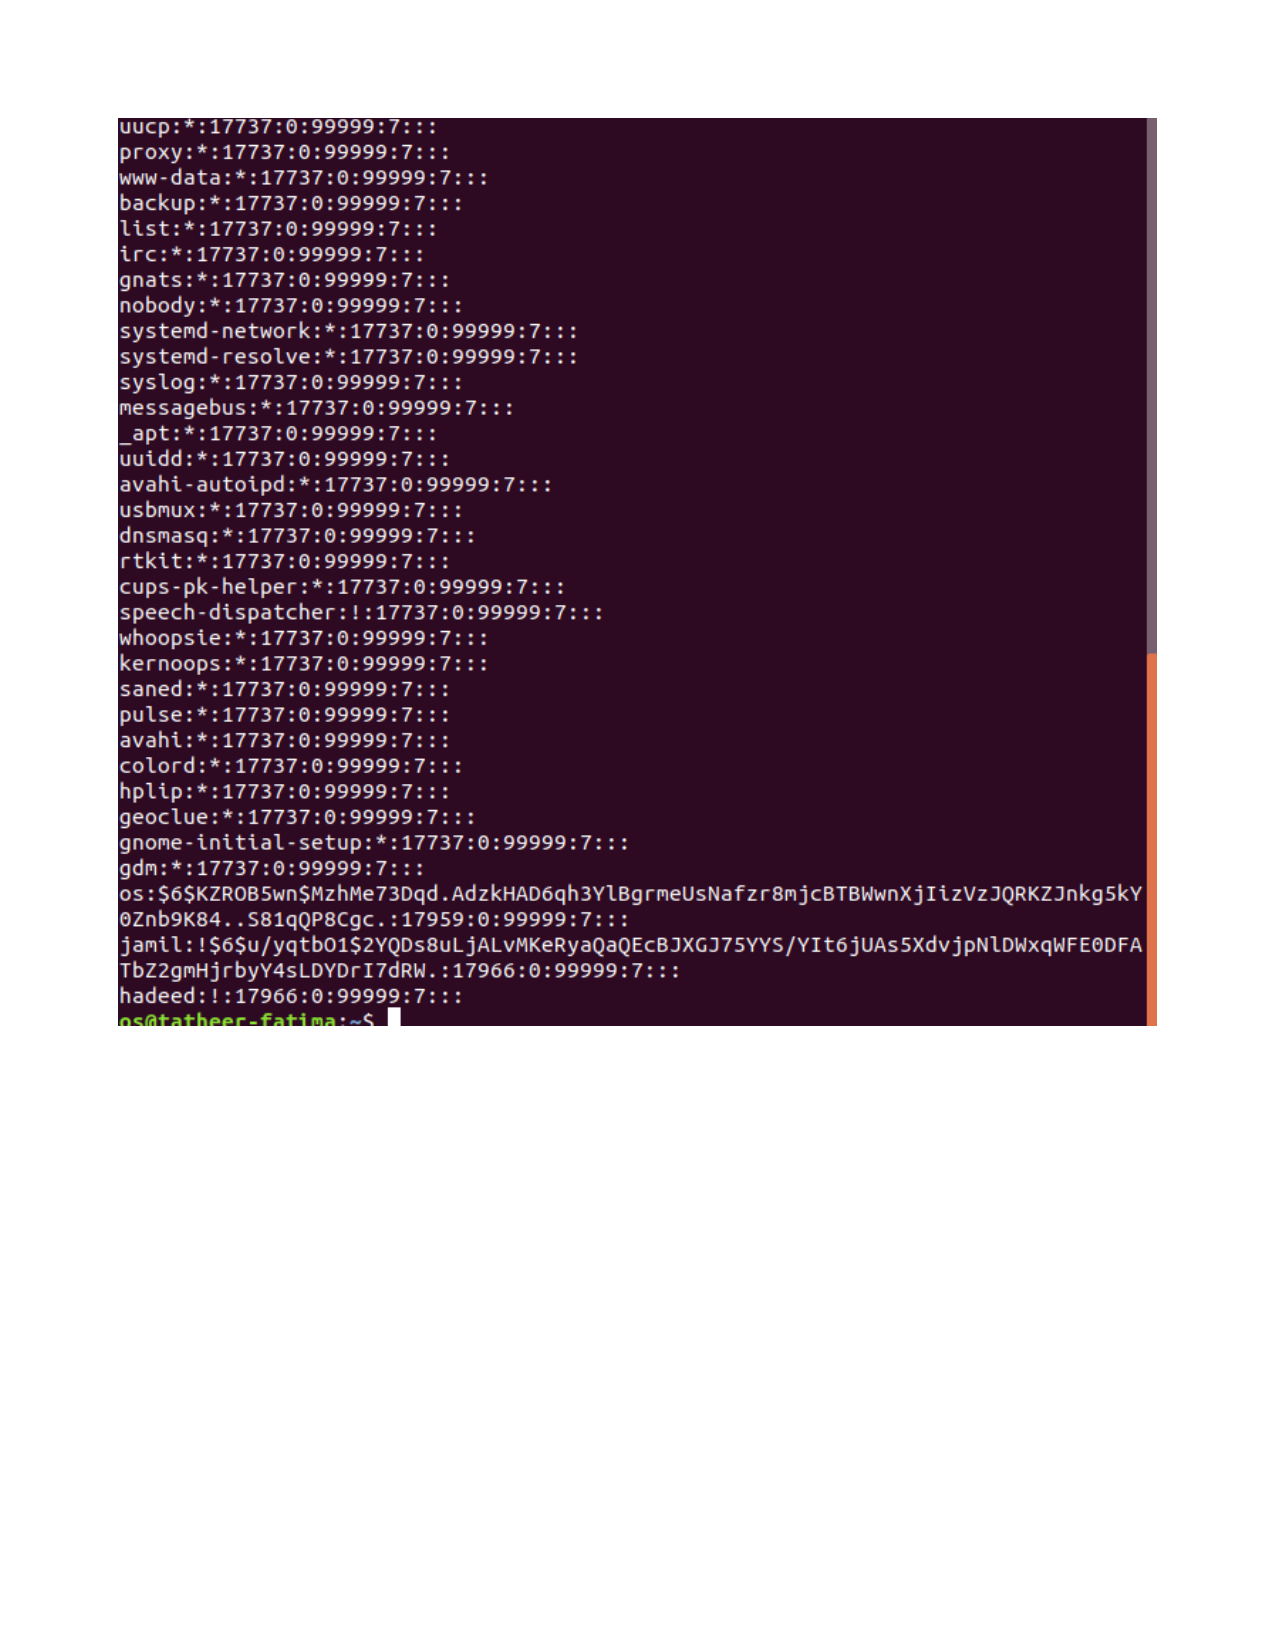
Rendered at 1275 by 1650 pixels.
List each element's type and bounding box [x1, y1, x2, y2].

picture [118, 118, 1157, 1026]
